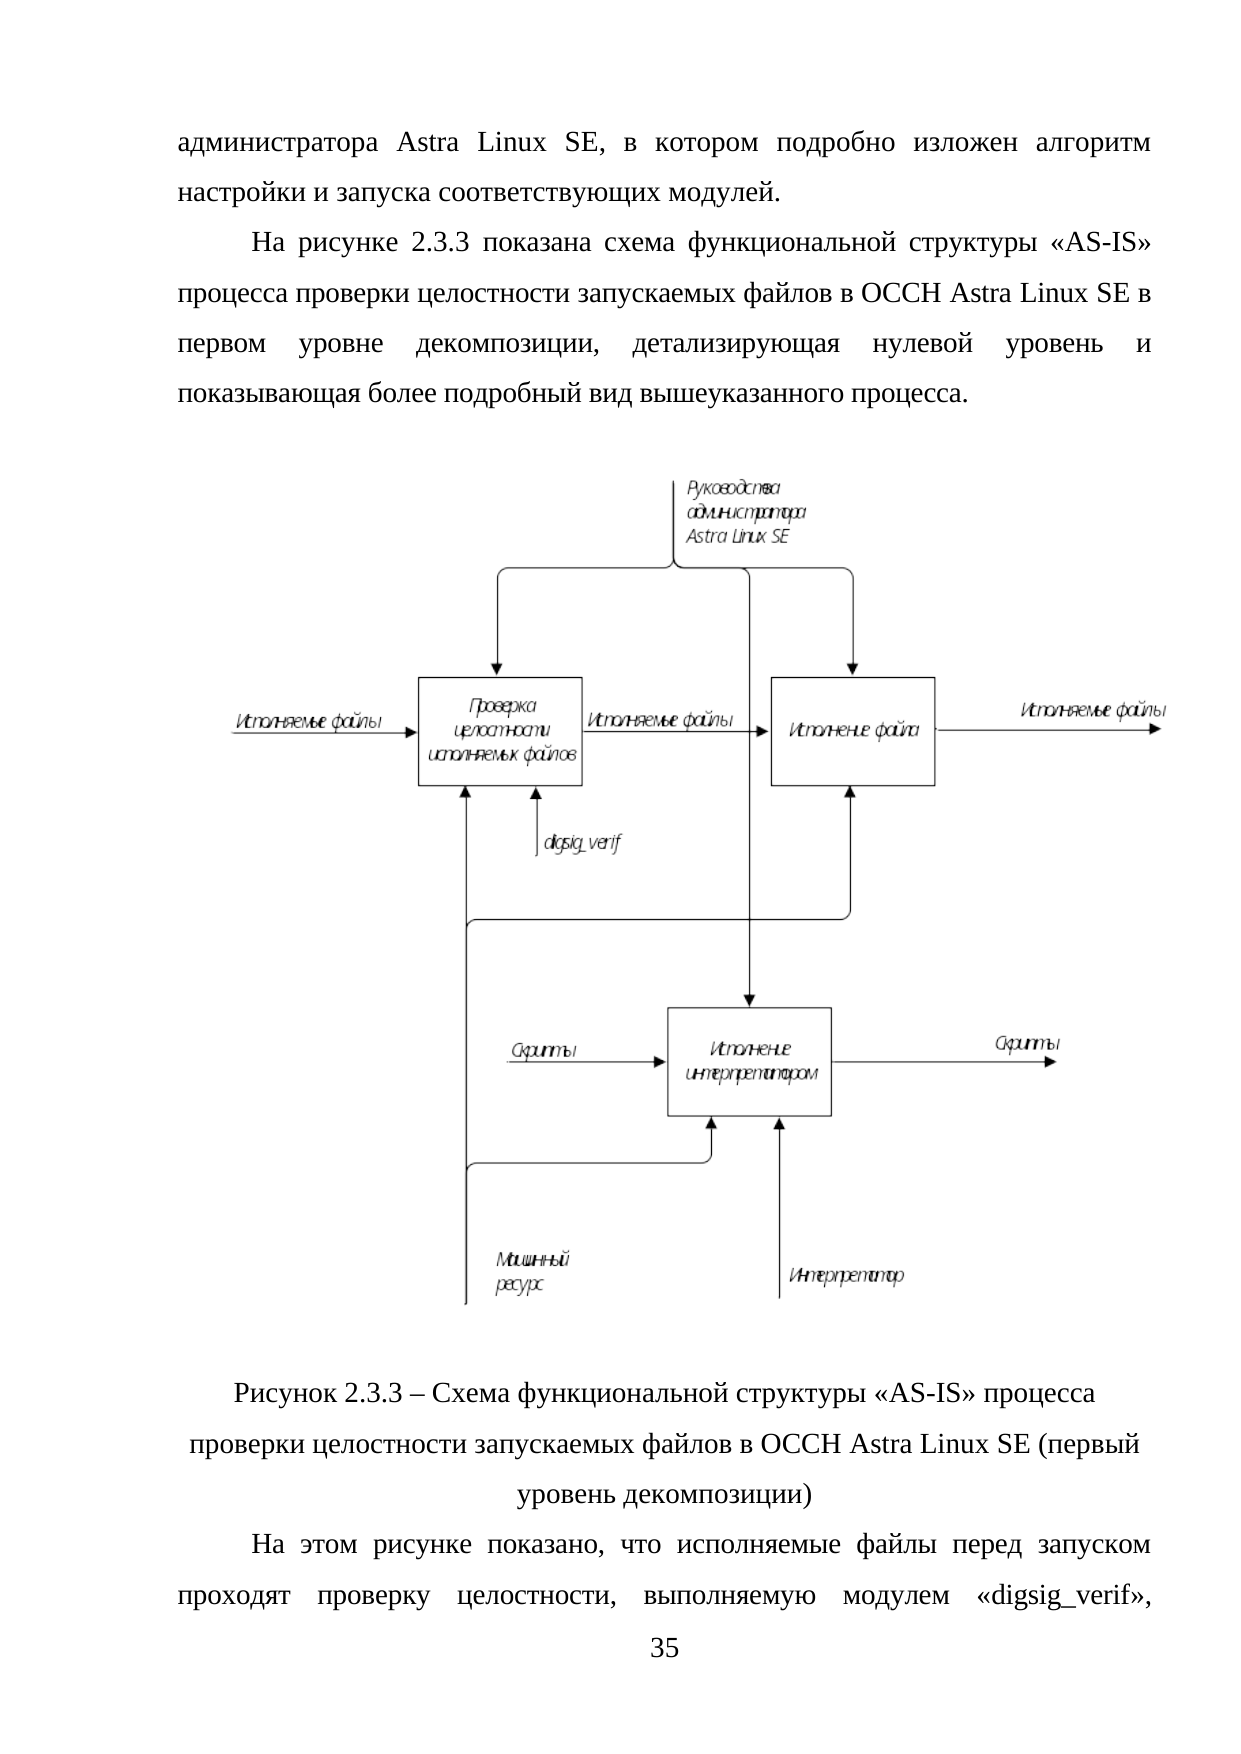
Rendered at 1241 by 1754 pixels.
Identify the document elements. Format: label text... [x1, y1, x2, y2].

text администратора Astra Linux SE, в котором подробно изложен алгоритм настройки и запуска соответствующих модулей. [177, 124, 1152, 208]
text На этом рисунке показано, что исполняемые файлы перед запуском проходят проверку целостности, выполняемую модулем «digsig_verif», [177, 1526, 1152, 1610]
text Рисунок 2.3.3 – Схема функциональной структуры «AS-IS» процесса проверки целостности запускаемых файлов в ОССН Astra Linux SE (первый уровень декомпозиции) [177, 1376, 1152, 1510]
text На рисунке 2.3.3 показана схема функциональной структуры «AS-IS» процесса проверки целостности запускаемых файлов в ОССН Astra Linux SE в первом уровне декомпозиции, детализирующая нулевой уровень и показывающая более подробный вид вышеуказанного процесса. [177, 224, 1152, 409]
